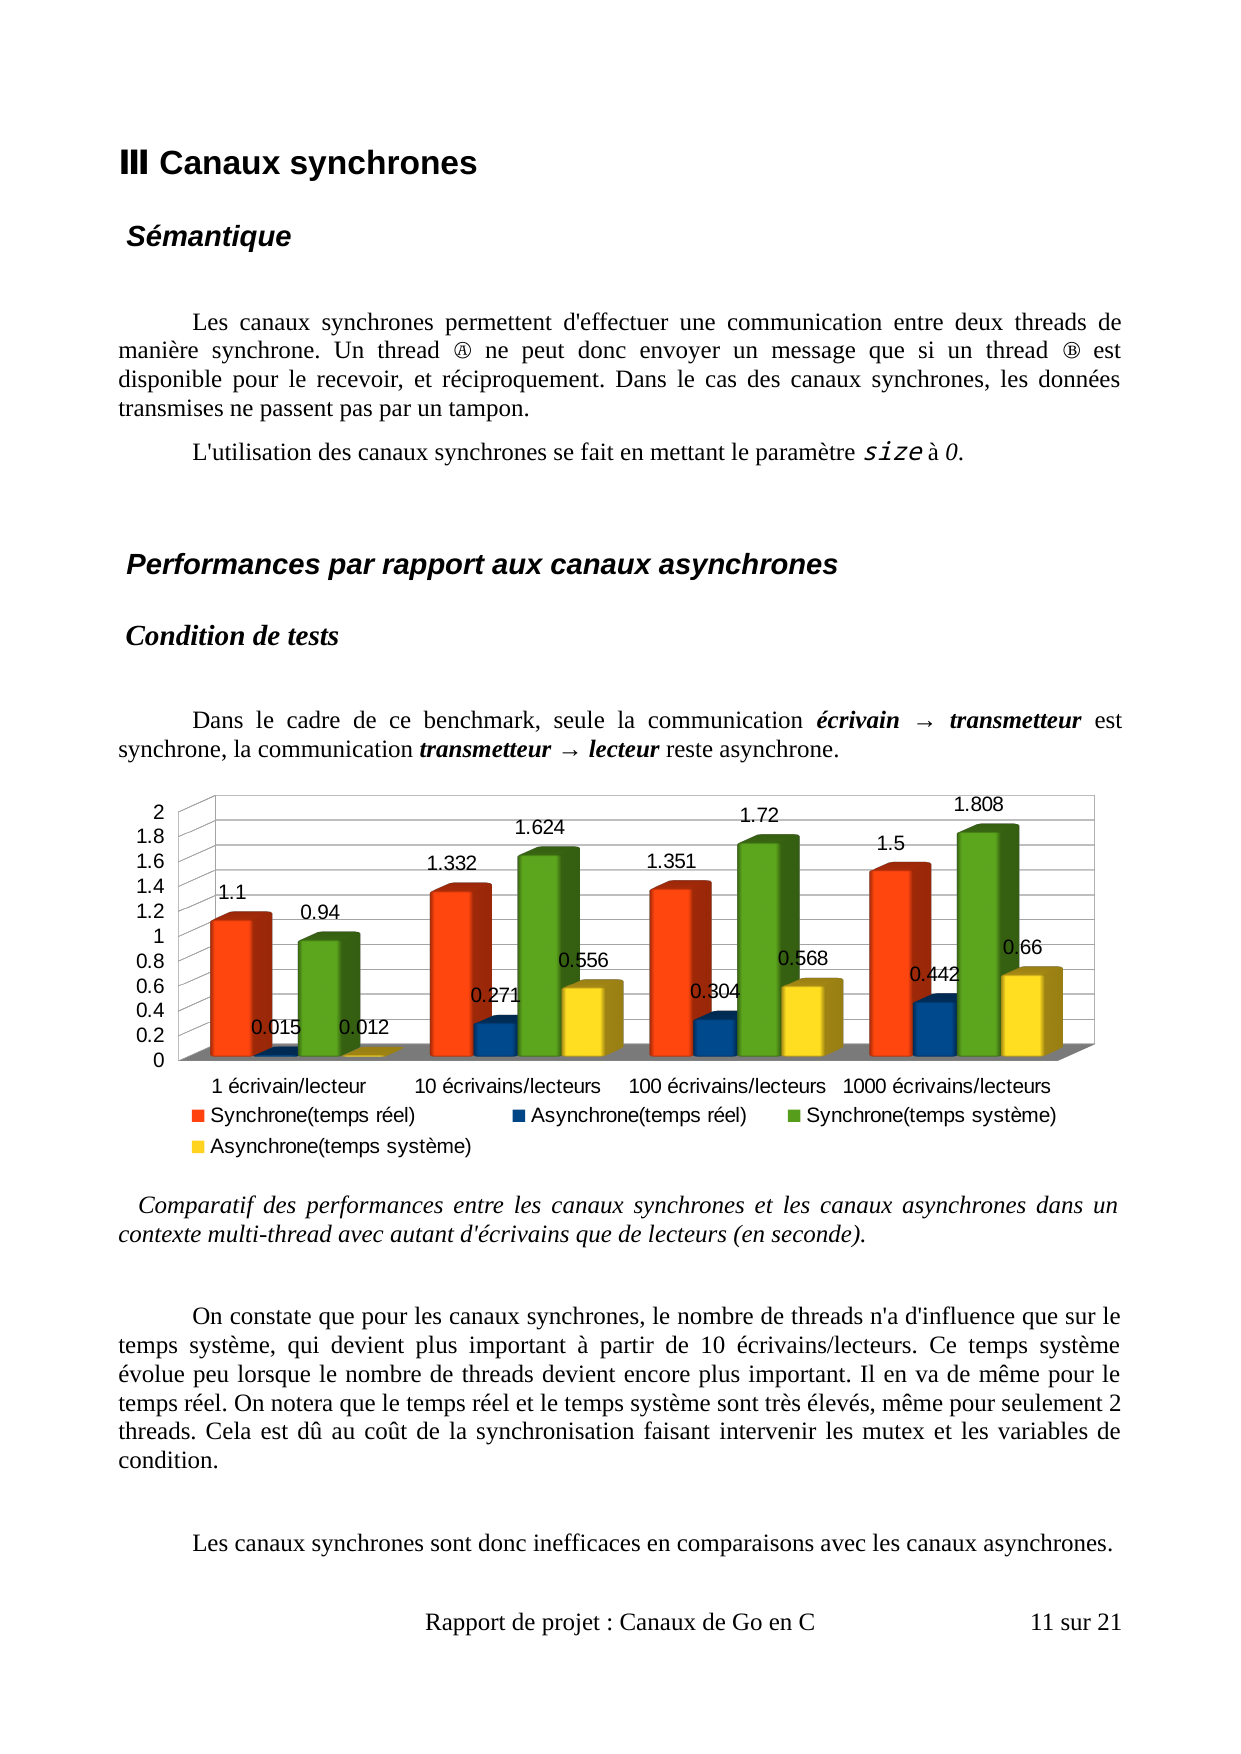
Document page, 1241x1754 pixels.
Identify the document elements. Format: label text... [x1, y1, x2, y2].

text Comparatif des performances entre les canaux synchrones et les canaux asynchrones dans un contexte multi-thread avec autant d'écrivains que de lecteurs (en seconde). [118, 775, 1122, 1248]
text Les canaux synchrones permettent d'effectuer une communication entre deux threads de manière synchrone. Un thread Ⓐ ne peut donc envoyer un message que si un thread Ⓑ est disponible pour le recevoir, et réciproquement. Dans le cas des canaux synchrones, les données transmises ne passent pas par un tampon. [118, 307, 1122, 422]
subtitle Performances par rapport aux canaux asynchrones [118, 547, 1122, 580]
subtitle Condition de tests [118, 618, 1122, 651]
text L'utilisation des canaux synchrones se fait en mettant le paramètre size à 0. [118, 434, 1122, 468]
text On constate que pour les canaux synchrones, le nombre de threads n'a d'influence que sur le temps système, qui devient plus important à partir de 10 écrivains/lecteurs. Ce temps système évolue peu lorsque le nombre de threads devient encore plus important. Il en va de même pour le temps réel. On notera que le temps réel et le temps système sont très élevés, même pour seulement 2 threads. Cela est dû au coût de la synchronisation faisant intervenir les mutex et les variables de condition. [118, 1301, 1122, 1474]
text Dans le cadre de ce benchmark, seule la communication écrivain → transmetteur est synchrone, la communication transmetteur → lecteur reste asynchrone. [118, 705, 1122, 763]
subtitle Sémantique [118, 219, 1122, 253]
subtitle Ⅲ Canaux synchrones [118, 143, 1122, 182]
text Les canaux synchrones sont donc inefficaces en comparaisons avec les canaux asynchrones. [118, 1528, 1122, 1556]
